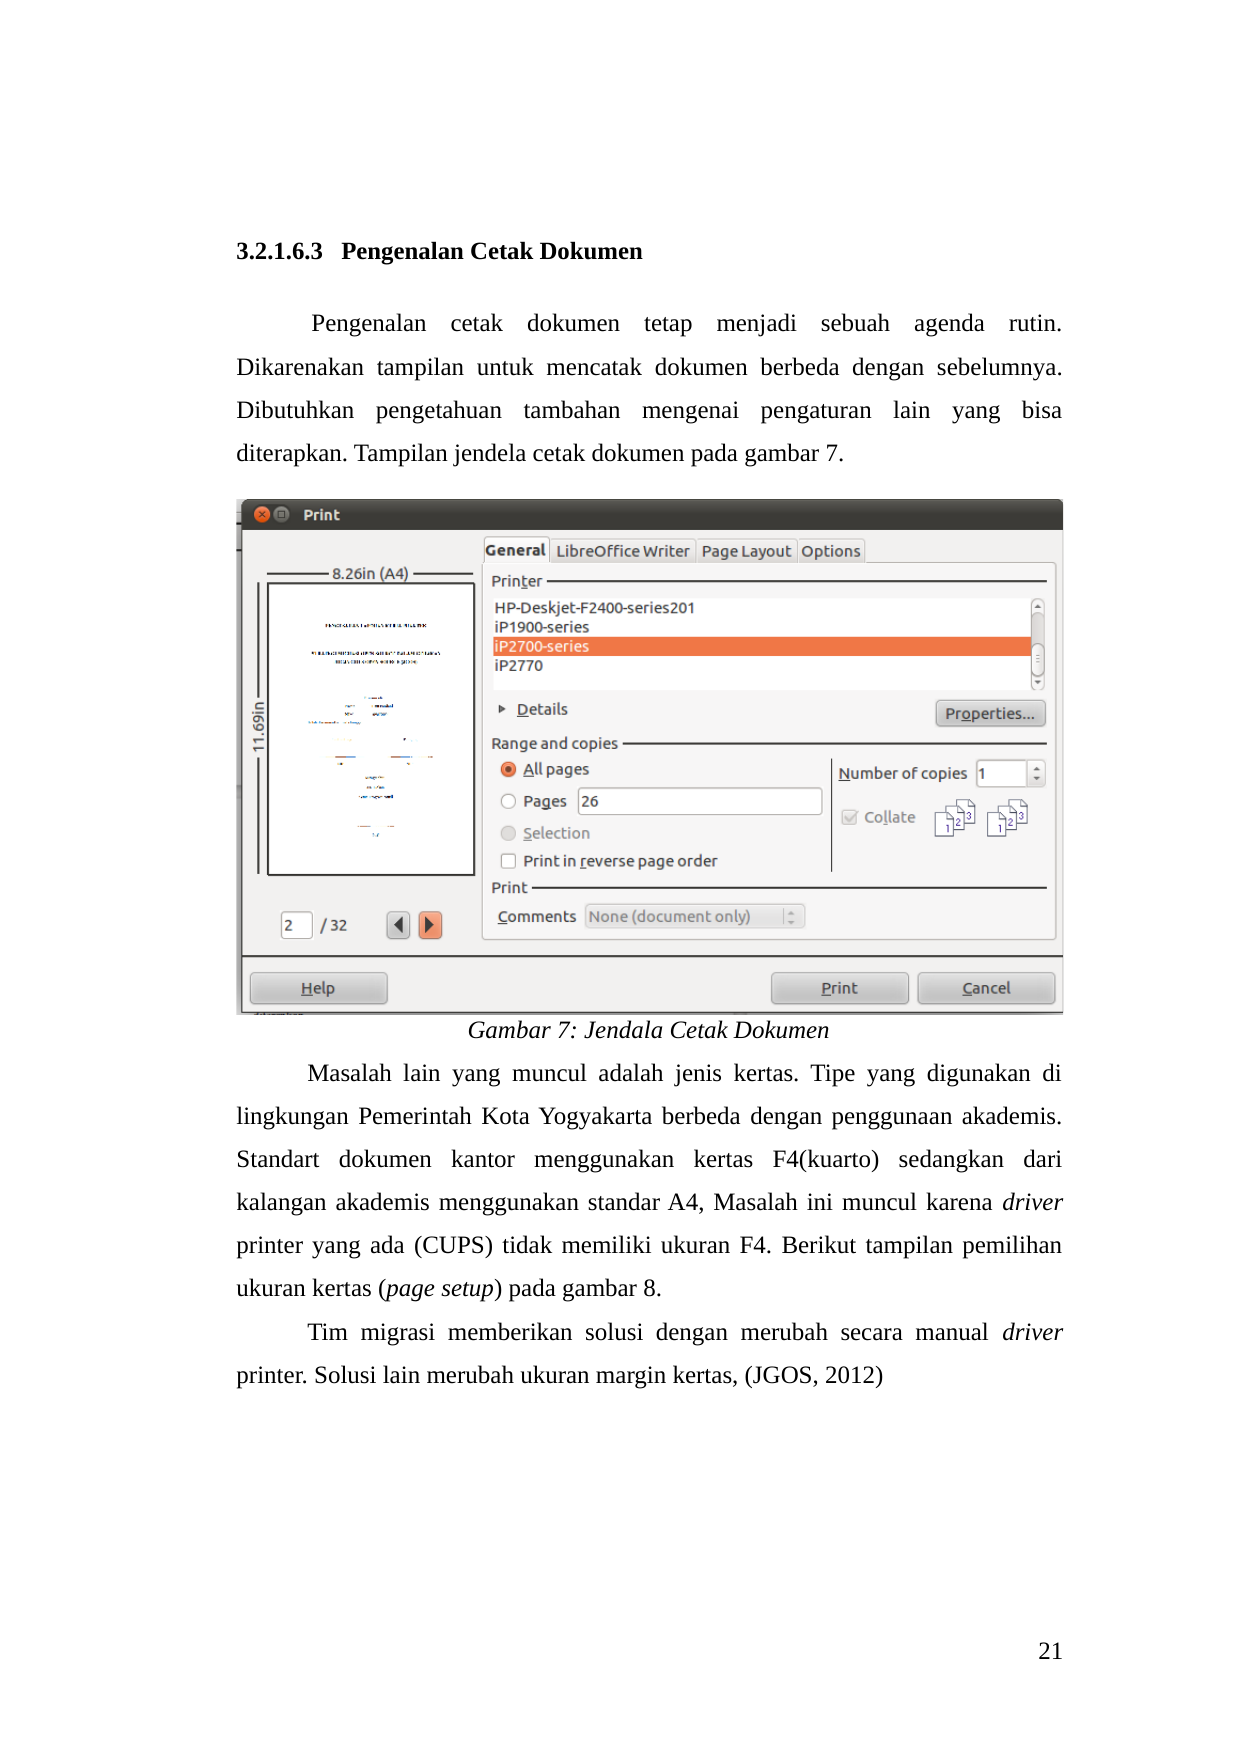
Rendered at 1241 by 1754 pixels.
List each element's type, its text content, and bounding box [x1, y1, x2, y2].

picture [236, 499, 1064, 1015]
text Masalah lain yang muncul adalah jenis kertas. Tipe yang digunakan di lingkungan Pemerintah Kota Yogyakarta berbeda dengan penggunaan akademis. Standart dokumen kantor menggunakan kertas F4(kuarto) sedangkan dari kalangan akademis menggunakan standar A4, Masalah ini muncul karena driver printer yang ada (CUPS) tidak memiliki ukuran F4. Berikut tampilan pemilihan ukuran kertas (page setup) pada gambar 8. [236, 1043, 1063, 1302]
text Tim migrasi memberikan solusi dengan merubah secara manual driver printer. Solusi lain merubah ukuran margin kertas, (JGOS, 2012) [236, 1317, 1063, 1388]
text Gambar 7: Jendala Cetak Dokumen [236, 1015, 1063, 1043]
text Pengenalan cetak dokumen tetap menjadi sebuah agenda rutin. Dikarenakan tampilan untuk mencatak dokumen berbeda dengan sebelumnya. Dibutuhkan pengetahuan tambahan mengenai pengaturan lain yang bisa diterapkan. Tampilan jendela cetak dokumen pada gambar 7. [236, 308, 1063, 467]
subtitle Pengenalan Cetak Dokumen [236, 236, 1063, 265]
text [236, 487, 1063, 499]
